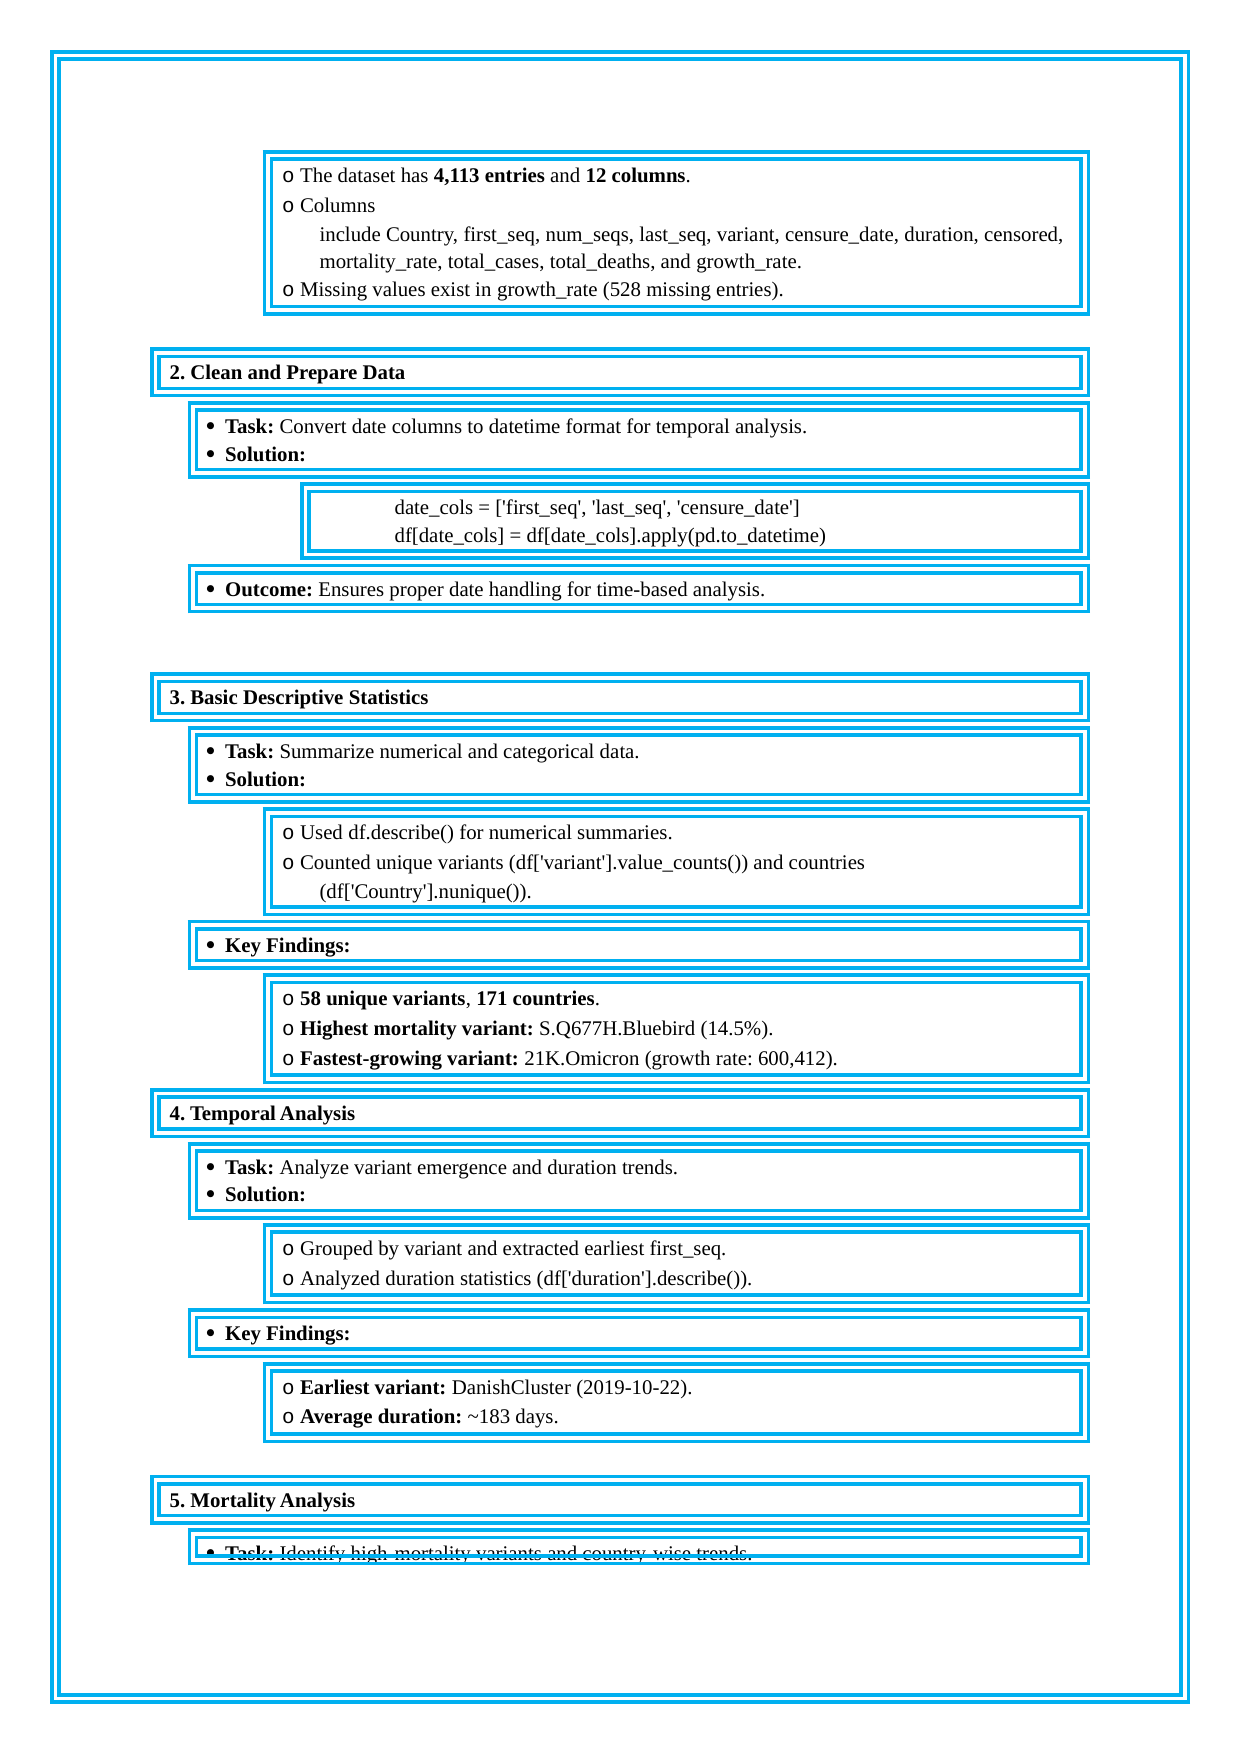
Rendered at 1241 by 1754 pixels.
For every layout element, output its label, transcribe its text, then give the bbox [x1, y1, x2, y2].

list Used df.describe() for numerical summaries. [266, 811, 1087, 837]
text df[date_cols] = df[date_cols].apply(pd.to_datetime) [304, 510, 1087, 556]
list Fastest-growing variant: 21K.Omicron (growth rate: 600,412). [266, 1032, 1087, 1081]
list Task: Analyze variant emergence and duration trends. [191, 1146, 1087, 1169]
list Task: Convert date columns to datetime format for temporal analysis. [191, 405, 1087, 428]
list Highest mortality variant: S.Q677H.Bluebird (14.5%). [273, 1003, 1079, 1032]
list Analyzed duration statistics (df['duration'].describe()). [266, 1253, 1087, 1301]
list Key Findings: [191, 923, 1087, 966]
list Missing values exist in growth_rate (528 missing entries). [266, 264, 1087, 312]
list Earliest variant: DanishCluster (2019-10-22). [266, 1366, 1087, 1391]
list Outcome: Ensures proper date handling for time-based analysis. [191, 567, 1087, 610]
list Solution: [191, 1169, 1087, 1216]
text 3. Basic Descriptive Statistics [154, 676, 1087, 719]
list Grouped by variant and extracted earliest first_seq. [266, 1227, 1087, 1253]
list Solution: [191, 753, 1087, 800]
list Columns include Country, first_seq, num_seqs, last_seq, variant, censure_date, duration, censored, mortality_rate, total_cases, total_deaths, and growth_rate. [273, 179, 1079, 264]
list The dataset has 4,113 entries and 12 columns. [266, 154, 1087, 179]
list Average duration: ~183 days. [266, 1391, 1087, 1440]
list Counted unique variants (df['variant'].value_counts()) and countries (df['Country'].nunique()). [266, 837, 1087, 913]
list Task: Identify high-mortality variants and country-wise trends. [191, 1532, 1087, 1562]
text 2. Clean and Prepare Data [154, 351, 1087, 394]
text 4. Temporal Analysis [154, 1092, 1087, 1135]
text 5. Mortality Analysis [154, 1478, 1087, 1521]
list 58 unique variants, 171 countries. [266, 977, 1087, 1003]
text date_cols = ['first_seq', 'last_seq', 'censure_date'] [304, 486, 1087, 510]
list Key Findings: [191, 1312, 1087, 1355]
list Task: Summarize numerical and categorical data. [191, 730, 1087, 753]
list Solution: [191, 428, 1087, 475]
